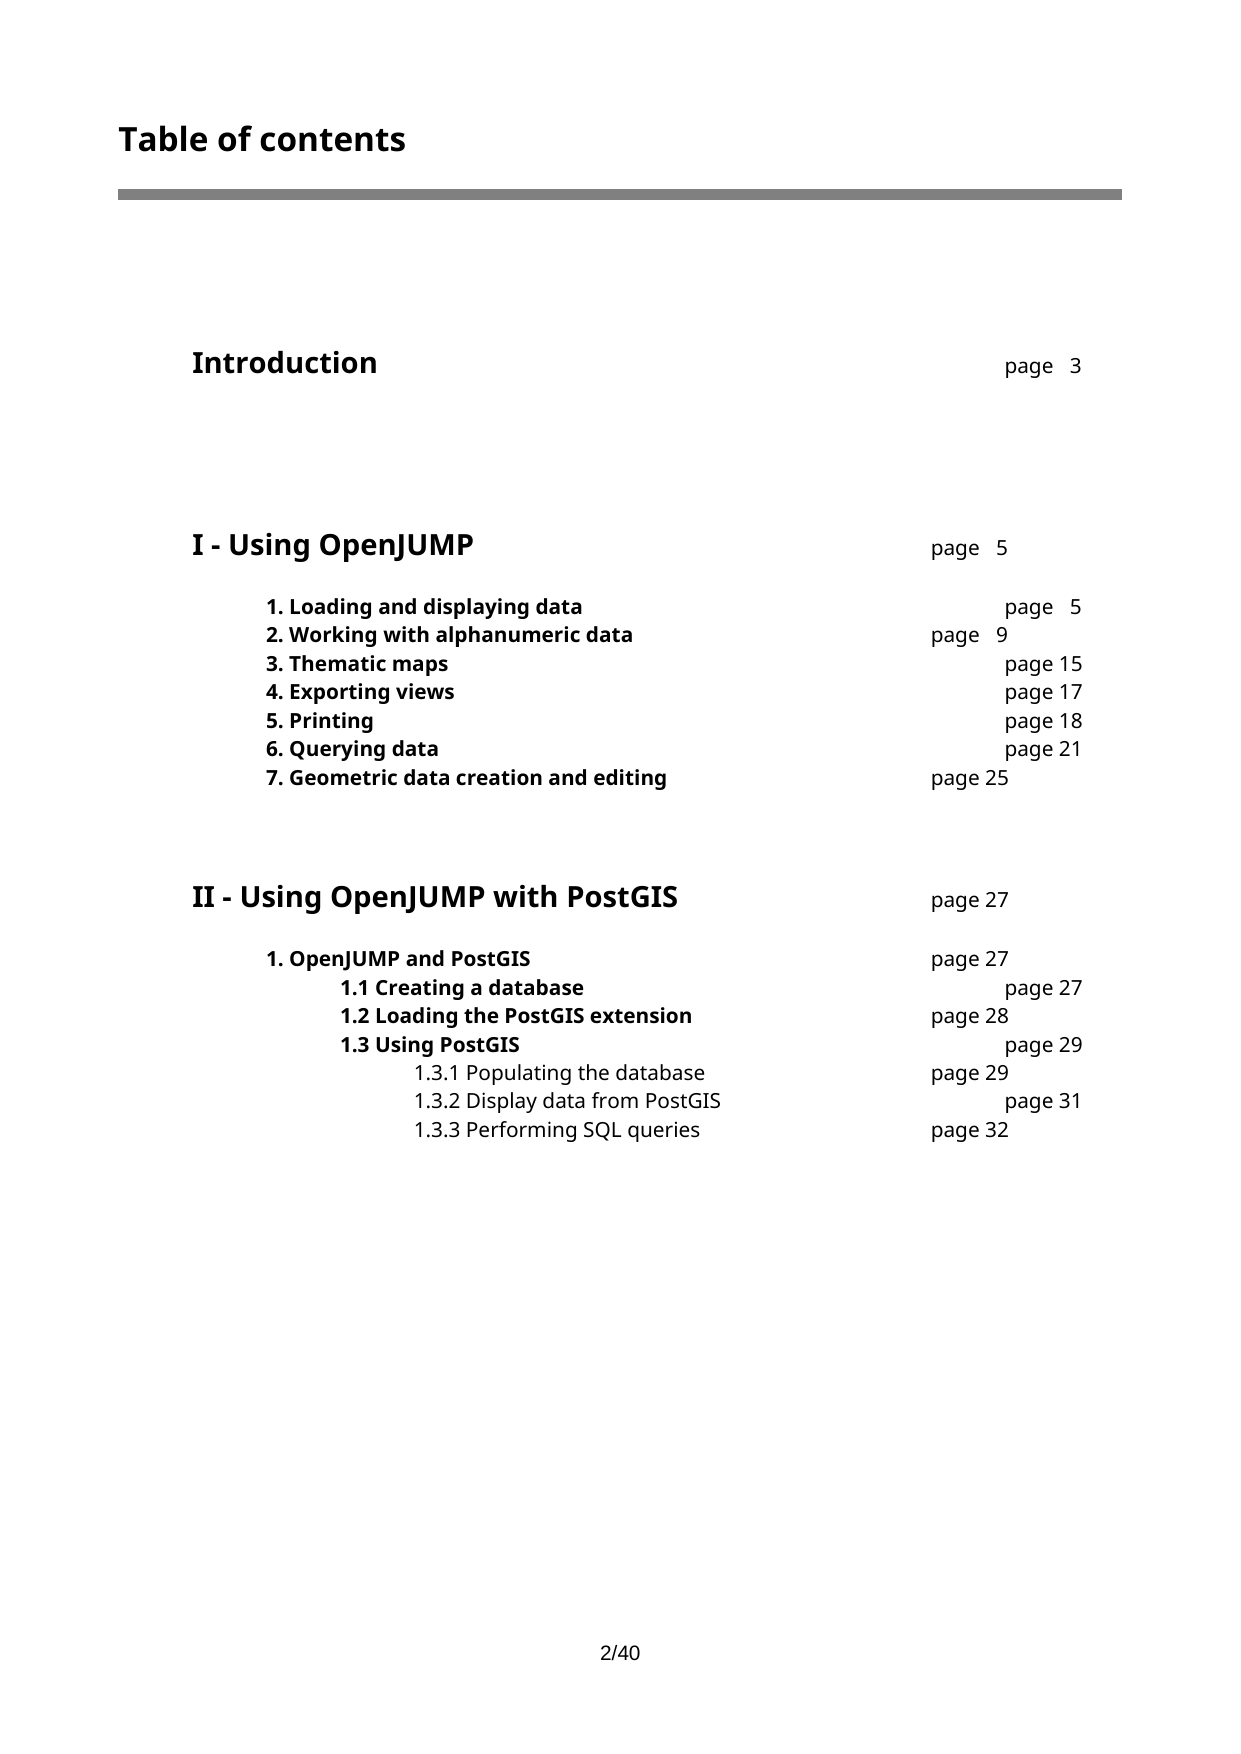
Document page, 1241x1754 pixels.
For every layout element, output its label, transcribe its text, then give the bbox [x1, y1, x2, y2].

text 1.2 Loading the PostGIS extension page 28 [118, 1001, 1122, 1030]
text 2. Working with alphanumeric data page 9 [118, 620, 1122, 649]
text 3. Thematic maps page 15 [118, 649, 1122, 677]
text 1. Loading and displaying data page 5 [118, 592, 1122, 620]
text 5. Printing page 18 [118, 706, 1122, 734]
text 6. Querying data page 21 [118, 734, 1122, 763]
text I - Using OpenJUMP page 5 [118, 524, 1122, 563]
text II - Using OpenJUMP with PostGIS page 27 [118, 876, 1122, 916]
text 1.3.1 Populating the database page 29 [118, 1058, 1122, 1087]
text 1.1 Creating a database page 27 [118, 973, 1122, 1001]
text 1. OpenJUMP and PostGIS page 27 [118, 944, 1122, 973]
text 7. Geometric data creation and editing page 25 [118, 763, 1122, 791]
text 1.3.2 Display data from PostGIS page 31 [118, 1087, 1122, 1115]
text 1.3.3 Performing SQL queries page 32 [118, 1115, 1122, 1143]
text 4. Exporting views page 17 [118, 677, 1122, 706]
text Introduction page 3 [118, 342, 1122, 382]
text Table of contents [118, 116, 1122, 162]
text 1.3 Using PostGIS page 29 [118, 1030, 1122, 1058]
